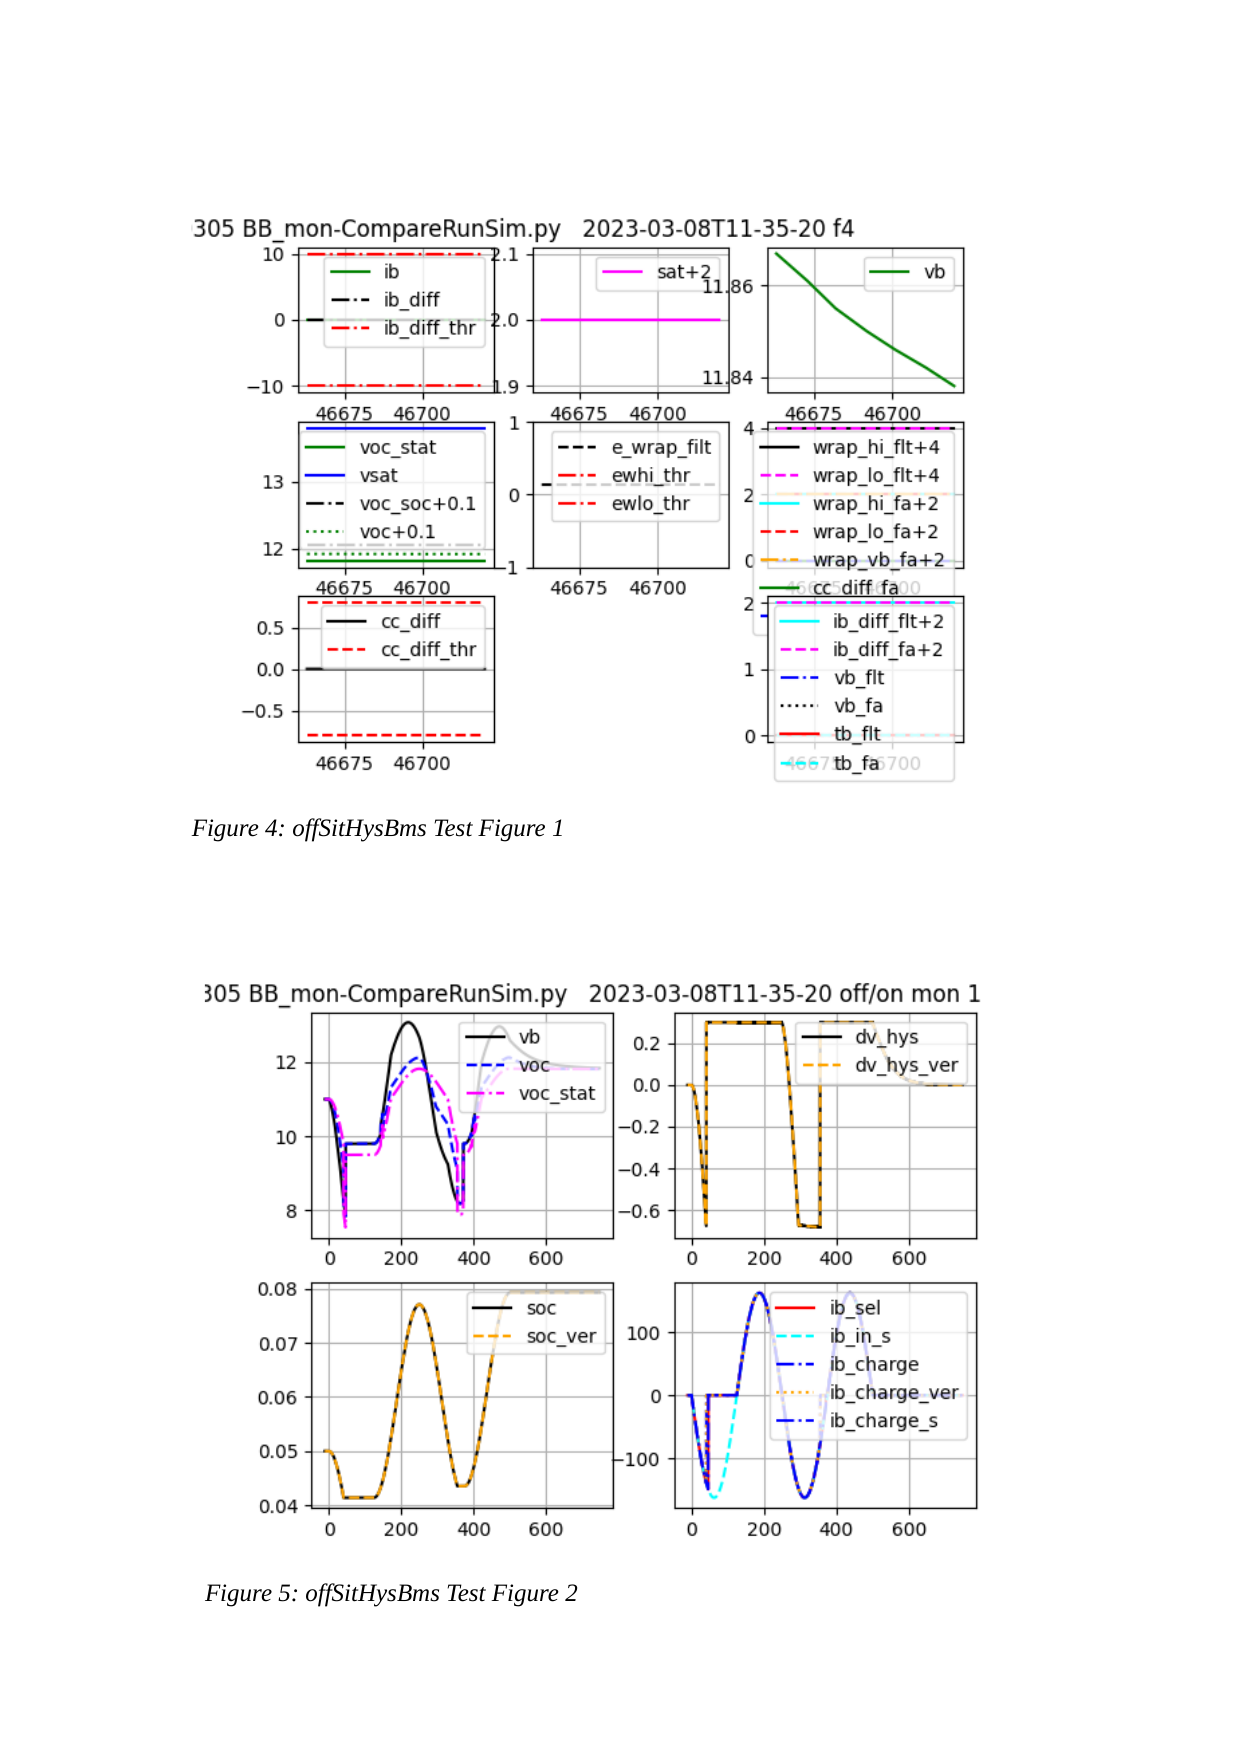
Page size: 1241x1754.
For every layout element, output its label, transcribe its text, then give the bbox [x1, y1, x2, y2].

picture [191, 170, 1049, 813]
text Figure 5: offSitHysBms Test Figure 2 [205, 1579, 1061, 1607]
text Figure 4: offSitHysBms Test Figure 1 [192, 813, 1048, 841]
picture [204, 935, 1062, 1579]
